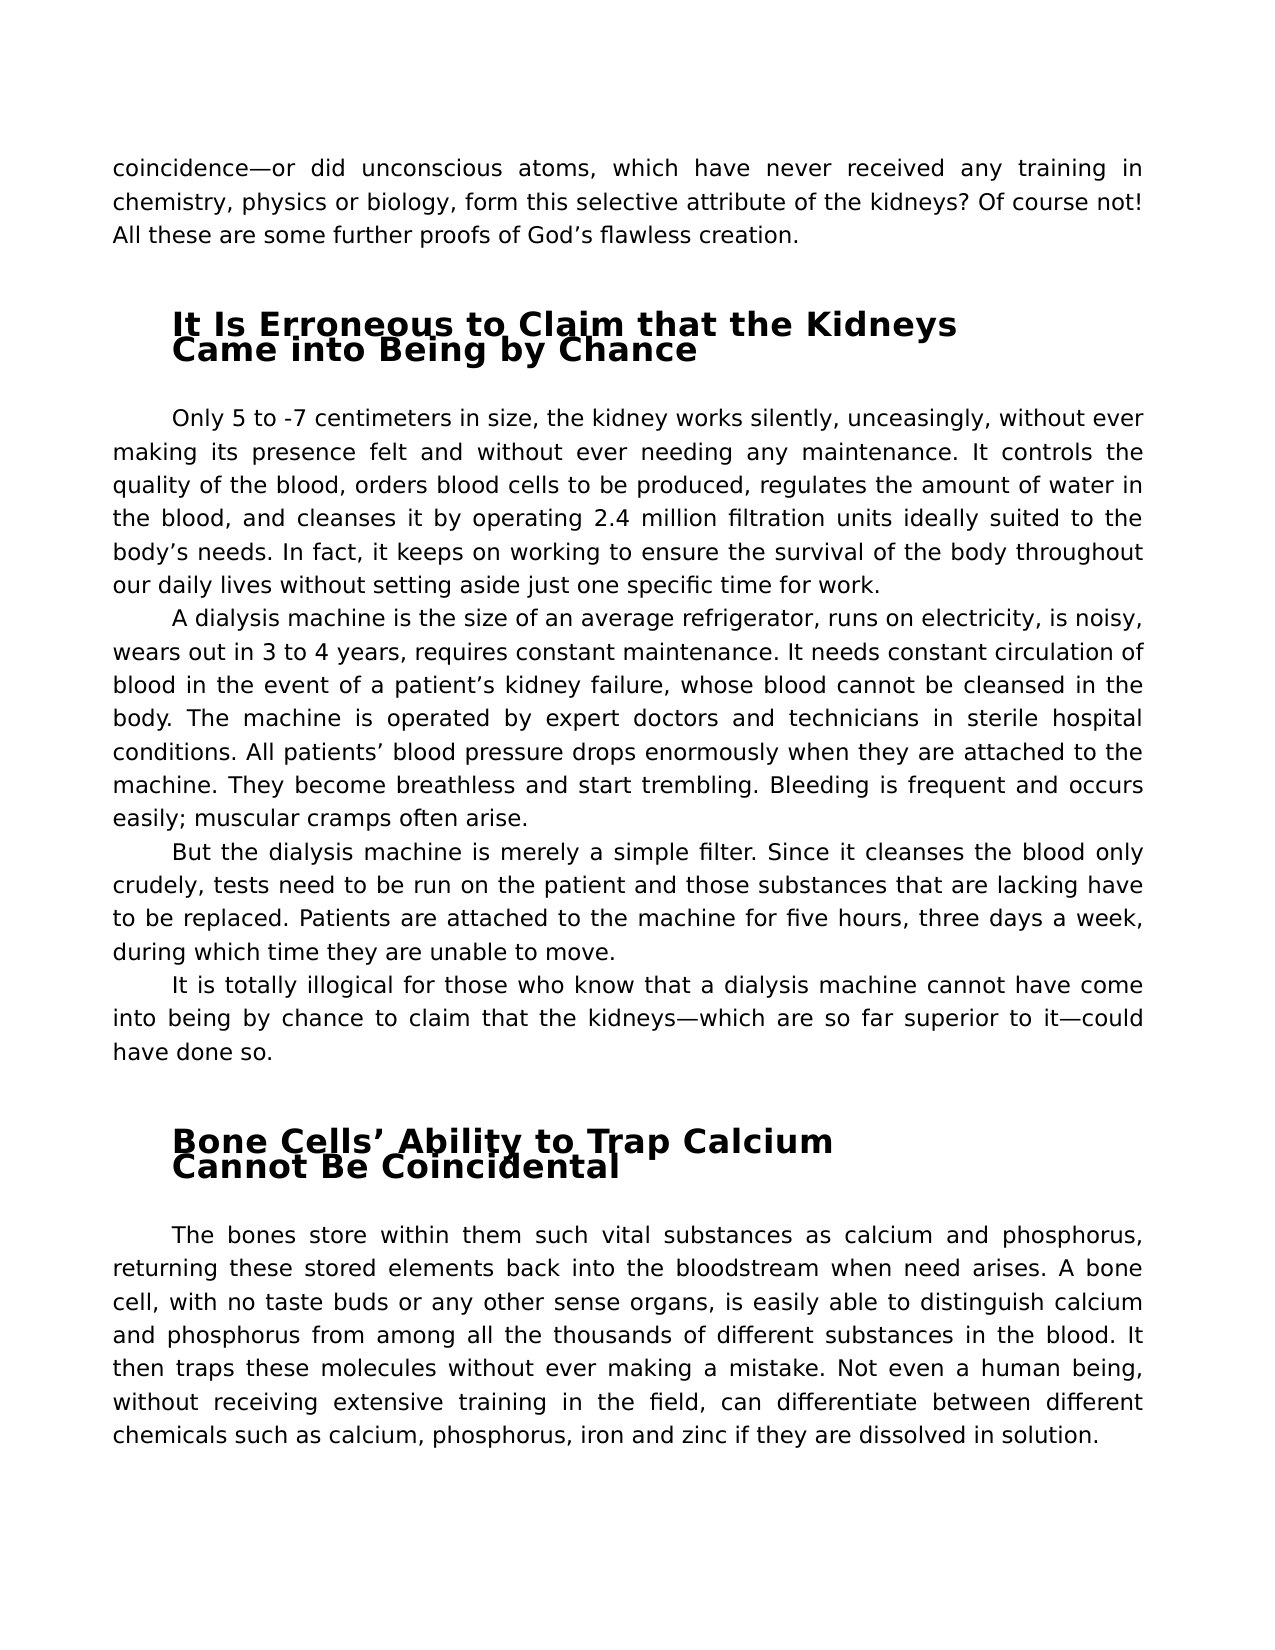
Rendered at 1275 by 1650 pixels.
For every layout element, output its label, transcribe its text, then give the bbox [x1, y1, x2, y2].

text coincidence—or did unconscious atoms, which have never received any training in chemistry, physics or biology, form this selective attribute of the kidneys? Of course not! All these are some further proofs of God’s flawless creation. [112, 150, 1145, 250]
text The bones store within them such vital substances as calcium and phosphorus, returning these stored elements back into the bloodstream when need arises. A bone cell, with no taste buds or any other sense organs, is easily able to distinguish calcium and phosphorus from among all the thousands of different substances in the blood. It then traps these molecules without ever making a mistake. Not even a human being, without receiving extensive training in the field, can differentiate between different chemicals such as calcium, phosphorus, iron and zinc if they are dissolved in solution. [112, 1217, 1145, 1450]
text It Is Erroneous to Claim that the Kidneys [567, 317, 1145, 342]
text Came into Being by Chance [112, 342, 478, 367]
text Cannot Be Coincidental [112, 1158, 1145, 1183]
text Bone Cells’ Ability to Trap Calcium [188, 1133, 1145, 1158]
text Bone Cells’ Ability to Trap Calcium [112, 1133, 183, 1158]
text Only 5 to -7 centimeters in size, the kidney works silently, unceasingly, without ever making its presence felt and without ever needing any maintenance. It controls the quality of the blood, orders blood cells to be produced, regulates the amount of water in the blood, and cleanses it by operating 2.4 million filtration units ideally suited to the body’s needs. In fact, it keeps on working to ensure the survival of the body throughout our daily lives without setting aside just one specific time for work. [112, 400, 1145, 600]
text Came into Being by Chance [474, 342, 1145, 367]
text It is totally illogical for those who know that a dialysis machine cannot have come into being by chance to claim that the kidneys—which are so far superior to it—could have done so. [112, 967, 1145, 1067]
text But the dialysis machine is merely a simple filter. Since it cleanses the blood only crudely, tests need to be run on the patient and those substances that are lacking have to be replaced. Patients are attached to the machine for five hours, three days a week, during which time they are unable to move. [112, 833, 1145, 967]
text It Is Erroneous to Claim that the Kidneys [112, 317, 570, 342]
text A dialysis machine is the size of an average refrigerator, runs on electricity, is noisy, wears out in 3 to 4 years, requires constant maintenance. It needs constant circulation of blood in the event of a patient’s kidney failure, whose blood cannot be cleansed in the body. The machine is operated by expert doctors and technicians in sterile hospital conditions. All patients’ blood pressure drops enormously when they are attached to the machine. They become breathless and start trembling. Bleeding is frequent and occurs easily; muscular cramps often arise. [112, 600, 1145, 833]
